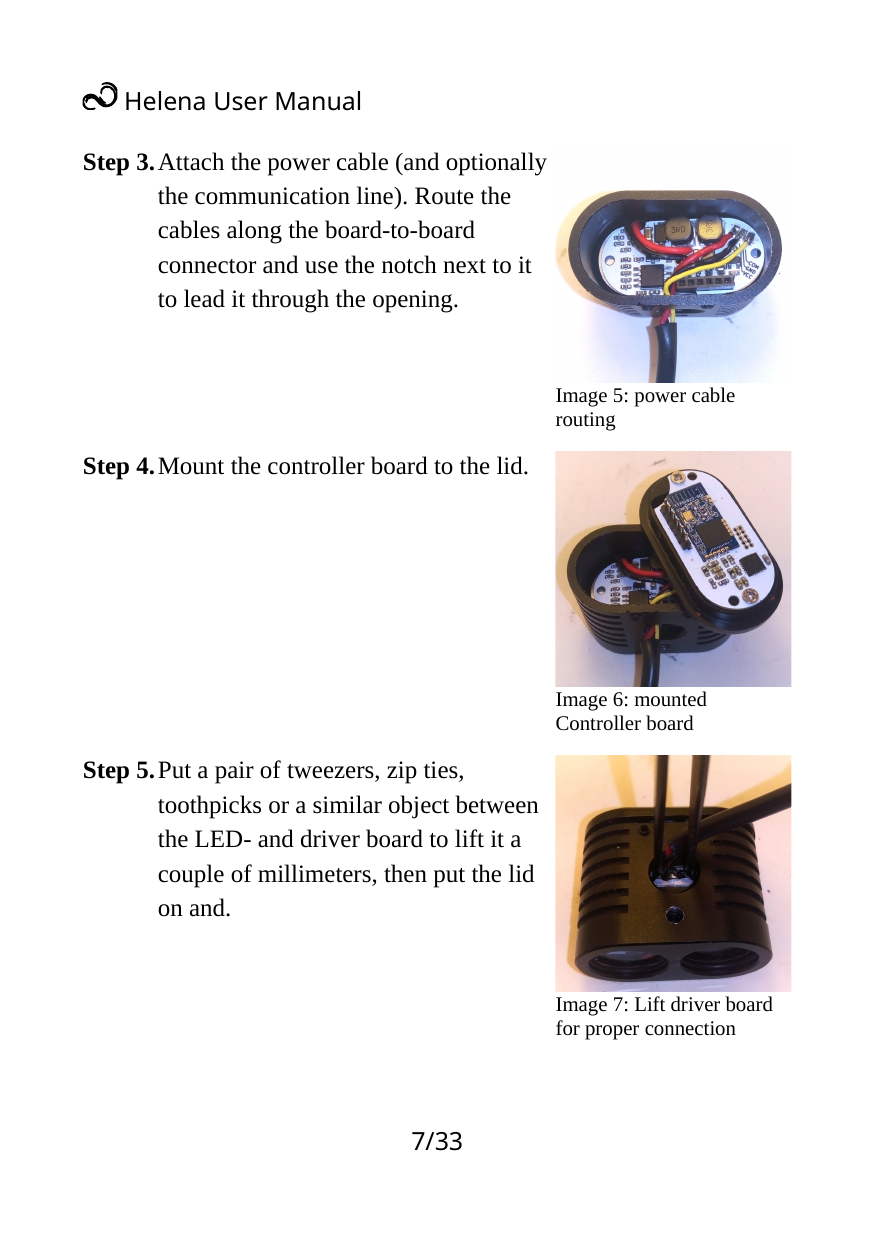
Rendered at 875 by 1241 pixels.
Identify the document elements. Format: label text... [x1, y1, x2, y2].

list Image 5: power cable routing [555, 383, 791, 431]
list Image 6: mounted Controller board [555, 687, 791, 735]
list Mount the controller board to the lid. [83, 451, 555, 735]
picture [555, 451, 792, 687]
list Attach the power cable (and optionally the communication line). Route the cables along the board-to-board connector and use the notch next to it to lead it through the opening. [83, 147, 555, 431]
list Image 7: Lift driver board for proper connection [555, 992, 791, 1040]
picture [555, 755, 792, 992]
list Put a pair of tweezers, zip ties, toothpicks or a similar object between the LED- and driver board to lift it a couple of millimeters, then put the lid on and. [83, 756, 555, 1040]
picture [555, 146, 792, 383]
